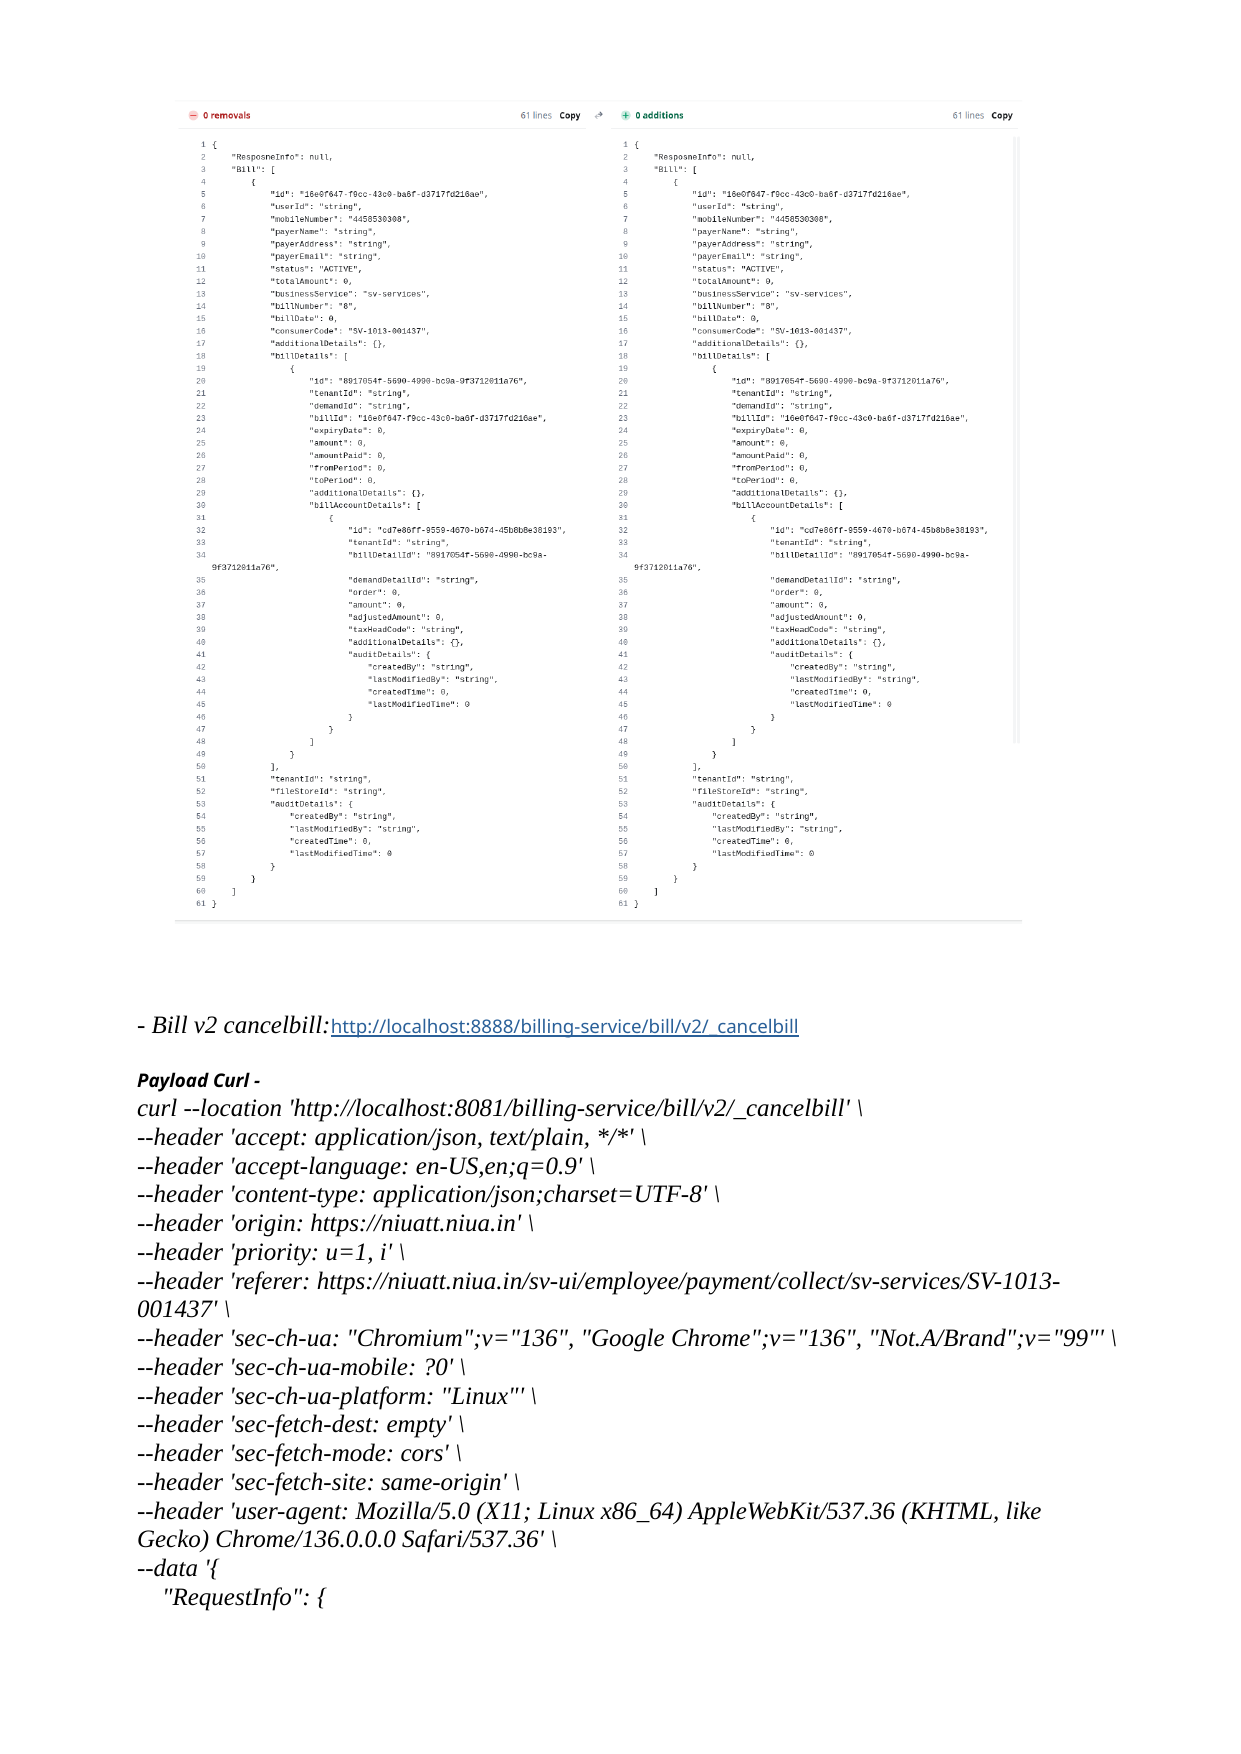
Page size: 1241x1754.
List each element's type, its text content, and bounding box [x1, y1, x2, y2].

text --header 'origin: https://niuatt.niua.in' \ [137, 1208, 1122, 1237]
text --header 'user-agent: Mozilla/5.0 (X11; Linux x86_64) AppleWebKit/537.36 (KHTML, like Gecko) Chrome/136.0.0.0 Safari/537.36' \ [137, 1496, 1122, 1553]
text --header 'priority: u=1, i' \ [137, 1237, 1122, 1266]
text --header 'sec-ch-ua: "Chromium";v="136", "Google Chrome";v="136", "Not.A/Brand";v="99"' \ [137, 1323, 1122, 1352]
text - Bill v2 cancelbill:http://localhost:8888/billing-service/bill/v2/_cancelbill [137, 1010, 1122, 1039]
picture [174, 100, 1023, 924]
text --header 'sec-fetch-mode: cors' \ [137, 1438, 1122, 1467]
text --header 'sec-ch-ua-mobile: ?0' \ [137, 1352, 1122, 1381]
text --header 'accept: application/json, text/plain, */*' \ [137, 1122, 1122, 1151]
text --header 'sec-fetch-site: same-origin' \ [137, 1467, 1122, 1496]
text curl --location 'http://localhost:8081/billing-service/bill/v2/_cancelbill' \ [137, 1093, 1122, 1122]
text --header 'referer: https://niuatt.niua.in/sv-ui/employee/payment/collect/sv-services/SV-1013-001437' \ [137, 1266, 1122, 1323]
text --header 'sec-ch-ua-platform: "Linux"' \ [137, 1381, 1122, 1409]
text --header 'sec-fetch-dest: empty' \ [137, 1409, 1122, 1438]
text --header 'content-type: application/json;charset=UTF-8' \ [137, 1179, 1122, 1208]
text --data '{ [137, 1553, 1122, 1582]
text Payload Curl - [137, 1068, 1122, 1093]
text --header 'accept-language: en-US,en;q=0.9' \ [137, 1151, 1122, 1179]
text "RequestInfo": { [137, 1582, 1122, 1611]
